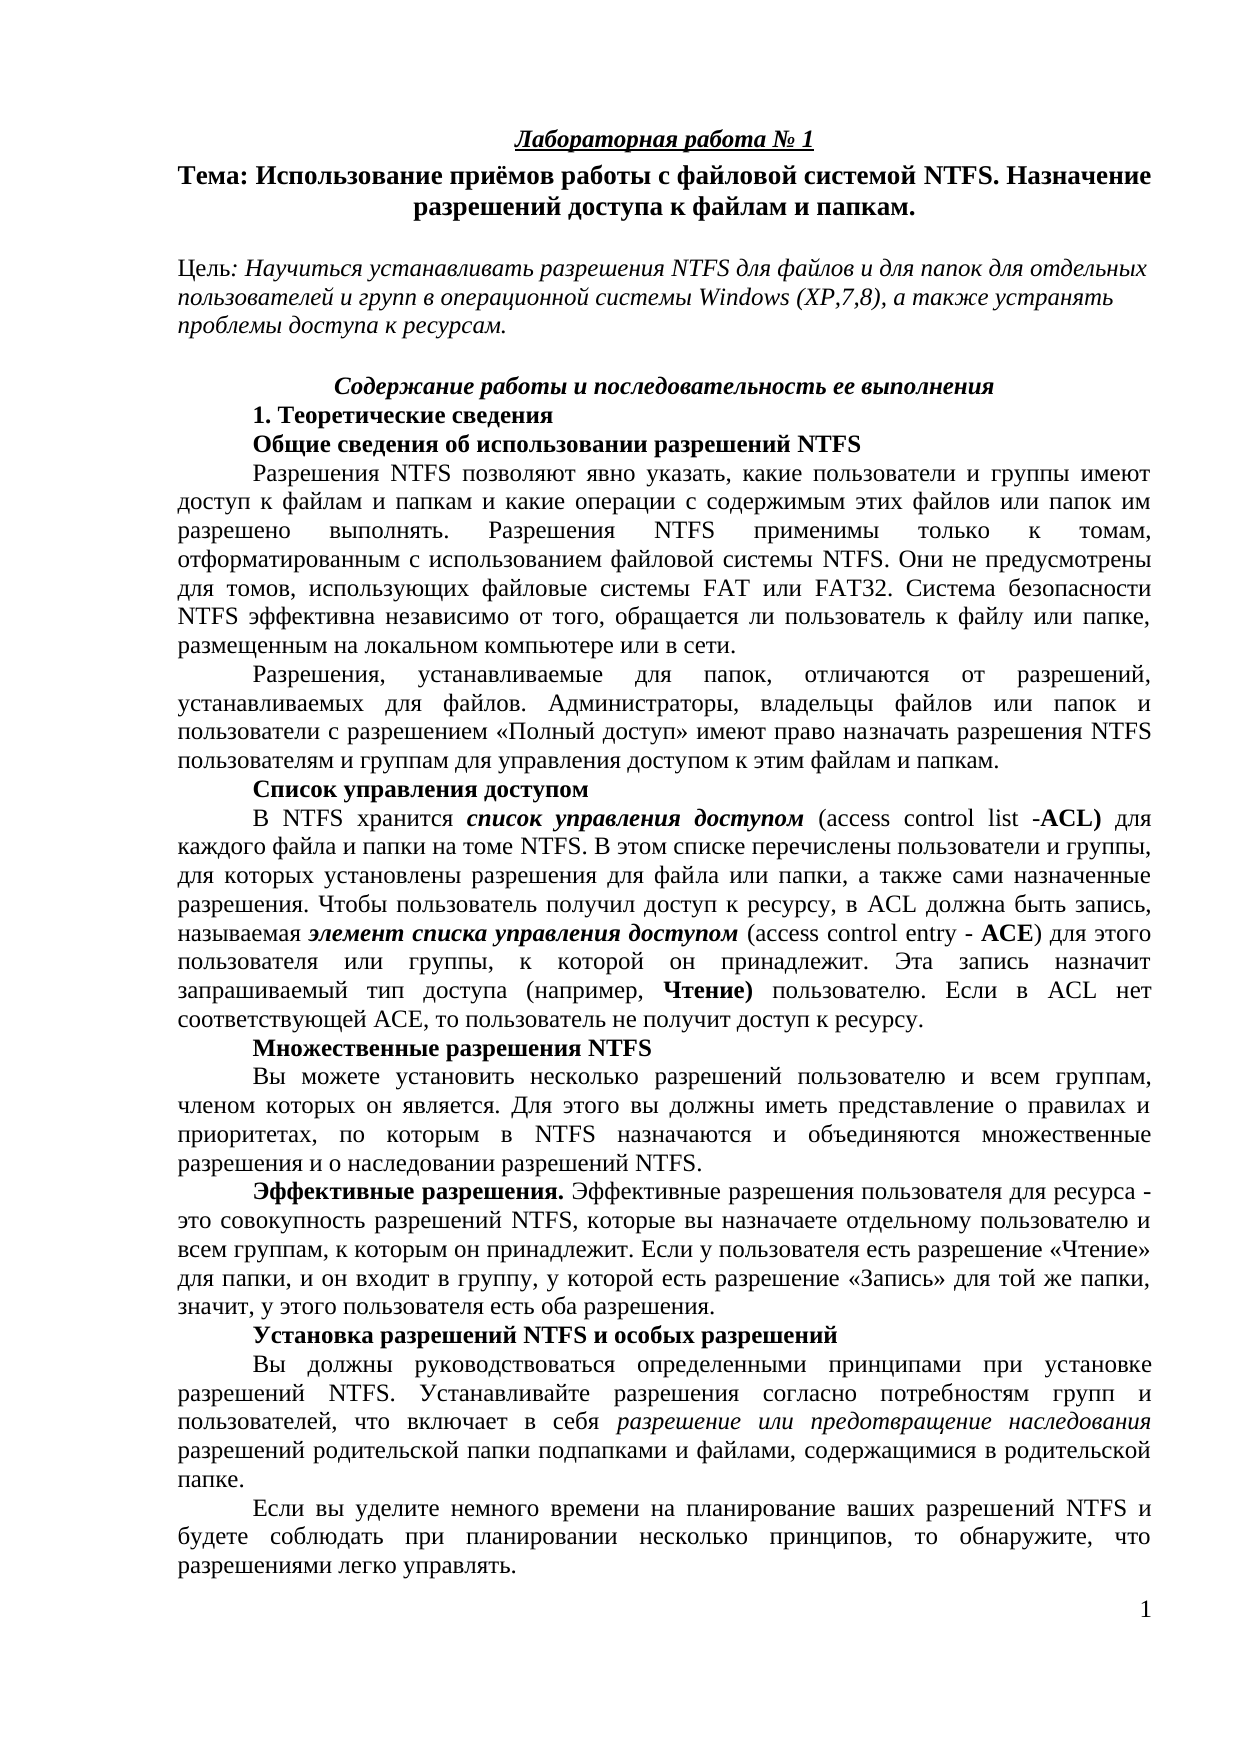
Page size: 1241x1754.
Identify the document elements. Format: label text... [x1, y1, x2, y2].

text Список управления доступом [177, 774, 1152, 803]
text 1. Теоретические сведения [177, 400, 1152, 429]
text Множественные разрешения NTFS [177, 1033, 1152, 1061]
text Лабораторная работа № 1 [177, 124, 1152, 153]
subtitle Содержание работы и последовательность ее выполнения [177, 371, 1152, 400]
text Установка разрешений NTFS и особых разрешений [177, 1320, 1152, 1349]
text Если вы уделите немного времени на планирование ваших разреше­ний NTFS и будете соблюдать при планировании несколько принципов, то обнаружите, что разрешениями легко управлять. [177, 1493, 1152, 1579]
text Общие сведения об использовании разрешений NTFS [177, 429, 1152, 458]
text Эффективные разрешения. Эффективные разрешения пользователя для ресурса - это совокупность разрешений NTFS, которые вы назначаете отдельному пользователю и всем группам, к которым он принадлежит. Если у пользователя есть разрешение «Чтение» для папки, и он входит в группу, у которой есть разрешение «Запись» для той же папки, значит, у этого пользователя есть оба разрешения. [177, 1176, 1152, 1320]
text Разрешения NTFS позволяют явно указать, какие пользователи и группы имеют доступ к файлам и папкам и какие операции с содержимым этих файлов или папок им разрешено выполнять. Разрешения NTFS при­менимы только к томам, отформатированным с использованием файловой системы NTFS. Они не предусмотрены для томов, использующих файло­вые системы FAT или FAT32. Система безопасности NTFS эффективна не­зависимо от того, обращается ли пользователь к файлу или папке, разме­щенным на локальном компьютере или в сети. [177, 458, 1152, 659]
text Тема: Использование приёмов работы с файловой системой NTFS. Назначение разрешений доступа к файлам и папкам. [177, 159, 1152, 222]
text В NTFS хранится список управления доступом (access control list -ACL) для каждого файла и папки на томе NTFS. В этом списке перечисле­ны пользователи и группы, для которых установлены разрешения для фай­ла или папки, а также сами назначенные разрешения. Чтобы пользователь получил доступ к ресурсу, в ACL должна быть запись, называемая эле­мент списка управления доступом (access control entry - АСЕ) для этого пользователя или группы, к которой он принадлежит. Эта запись назначит запрашиваемый тип доступа (например, Чтение) пользователю. Если в ACL нет соответствующей АСЕ, то пользователь не получит доступ к ресурсу. [177, 803, 1152, 1033]
text Вы должны руководствоваться определенными принципами при ус­тановке разрешений NTFS. Устанавливайте разрешения согласно потреб­ностям групп и пользователей, что включает в себя разрешение или пре­дотвращение наследования разрешений родительской папки подпапками и файлами, содержащимися в родительской папке. [177, 1349, 1152, 1493]
text Вы можете установить несколько разрешений пользователю и всем груп­пам, членом которых он является. Для этого вы должны иметь представление о правилах и приоритетах, по которым в NTFS назначаются и объединяются множественные разрешения и о наследовании разрешений NTFS. [177, 1061, 1152, 1176]
text Разрешения, устанавливаемые для папок, отличаются от разрешений, устанавливаемых для файлов. Администраторы, владельцы файлов или папок и пользователи с разрешением «Полный доступ» имеют право на­значать разрешения NTFS пользователям и группам для управления досту­пом к этим файлам и папкам. [177, 659, 1152, 774]
text Цель: Научиться устанавливать разрешения NTFS для файлов и для папок для отдельных пользователей и групп в операционной системы Windows (ХР,7,8), а также устранять проблемы доступа к ресурсам. [177, 253, 1152, 339]
